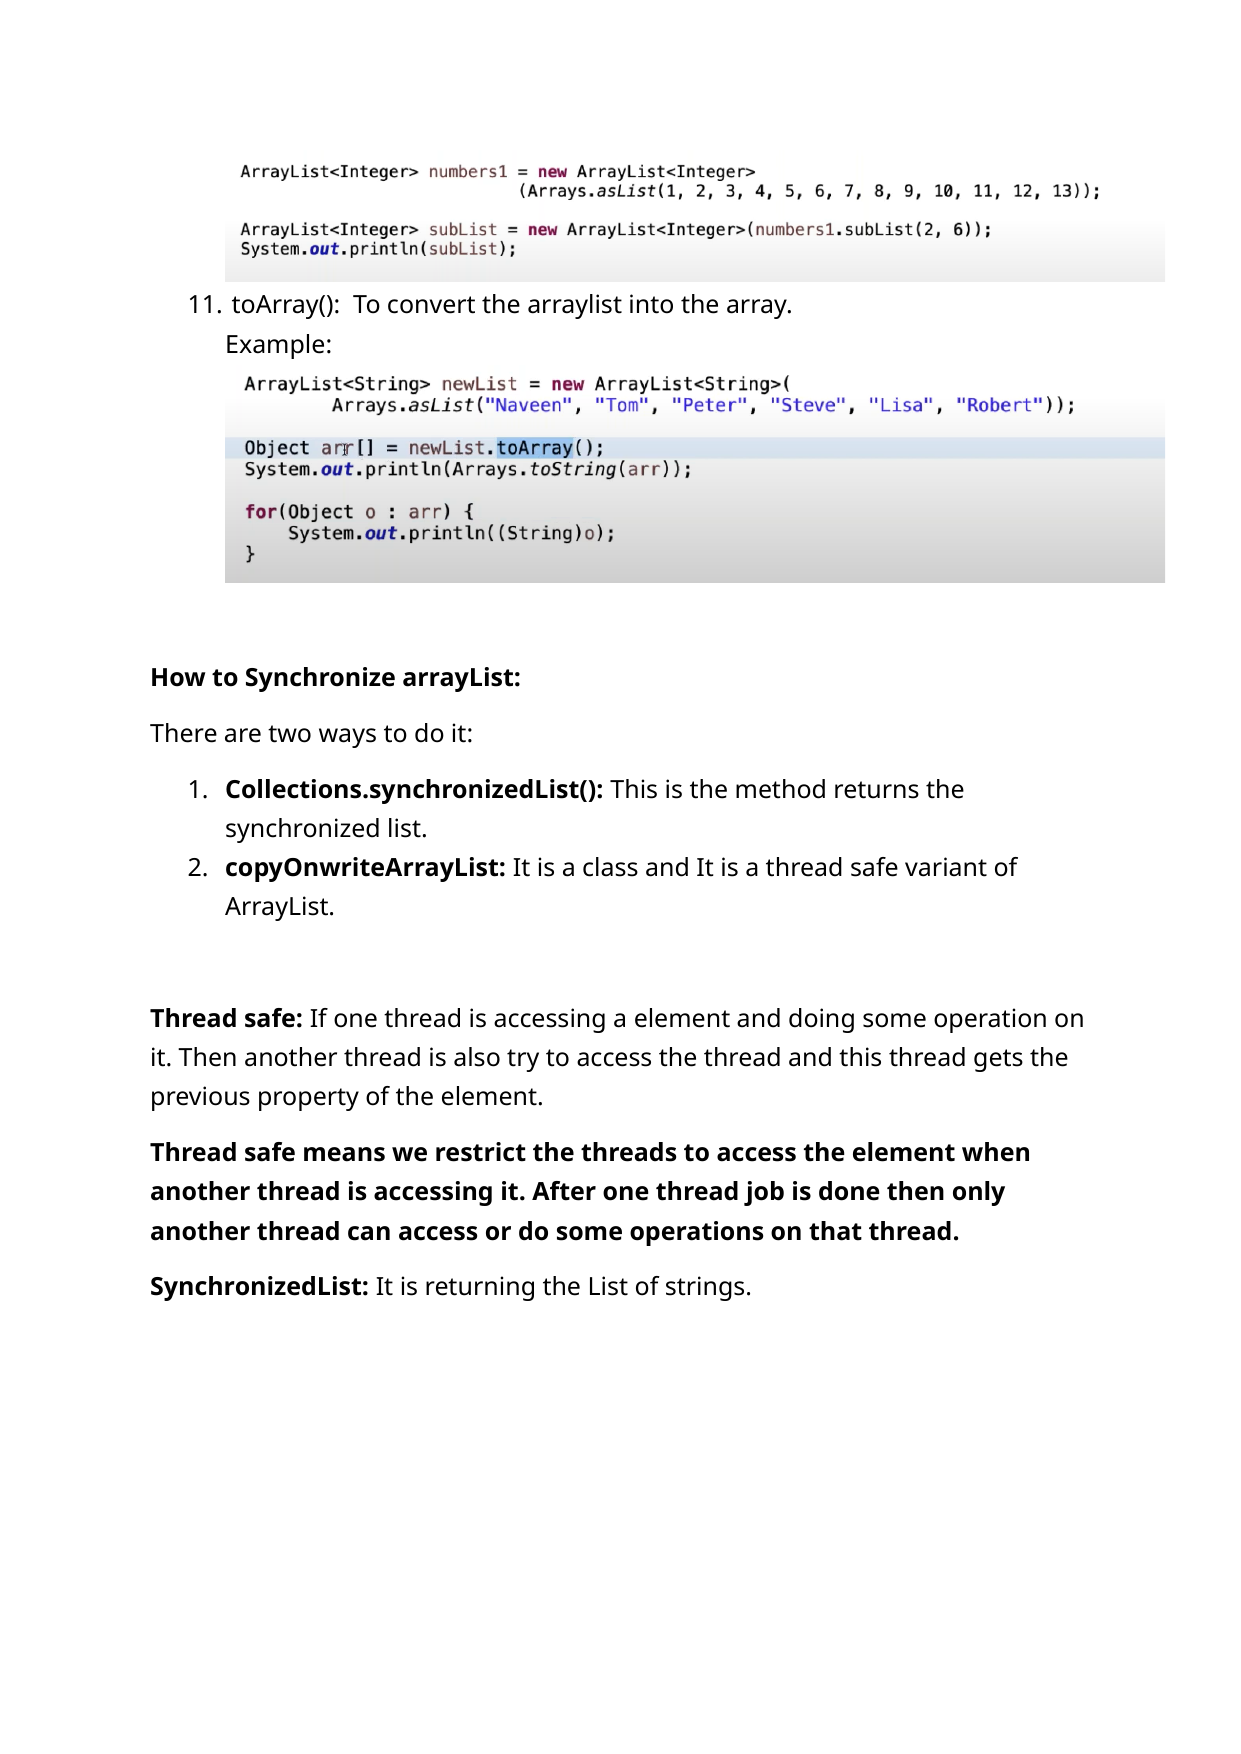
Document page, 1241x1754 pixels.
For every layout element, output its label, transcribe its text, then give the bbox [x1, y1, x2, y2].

text There are two ways to do it: [150, 716, 1090, 750]
list toArray(): To convert the arraylist into the array. [187, 287, 1090, 321]
list Example: [225, 326, 1090, 360]
list copyOnwriteArrayList: It is a class and It is a thread safe variant of ArrayList. [187, 850, 1090, 923]
text SynchronizedList: It is returning the List of strings. [150, 1269, 1090, 1303]
text Thread safe means we restrict the threads to access the element when another thread is accessing it. After one thread job is done then only another thread can access or do some operations on that thread. [150, 1135, 1090, 1247]
list Collections.synchronizedList(): This is the method returns the synchronized list. [187, 772, 1090, 845]
text How to Synchronize arrayList: [150, 660, 1090, 694]
text Thread safe: If one thread is accessing a element and doing some operation on it. Then another thread is also try to access the thread and this thread gets the previous property of the element. [150, 1001, 1090, 1113]
